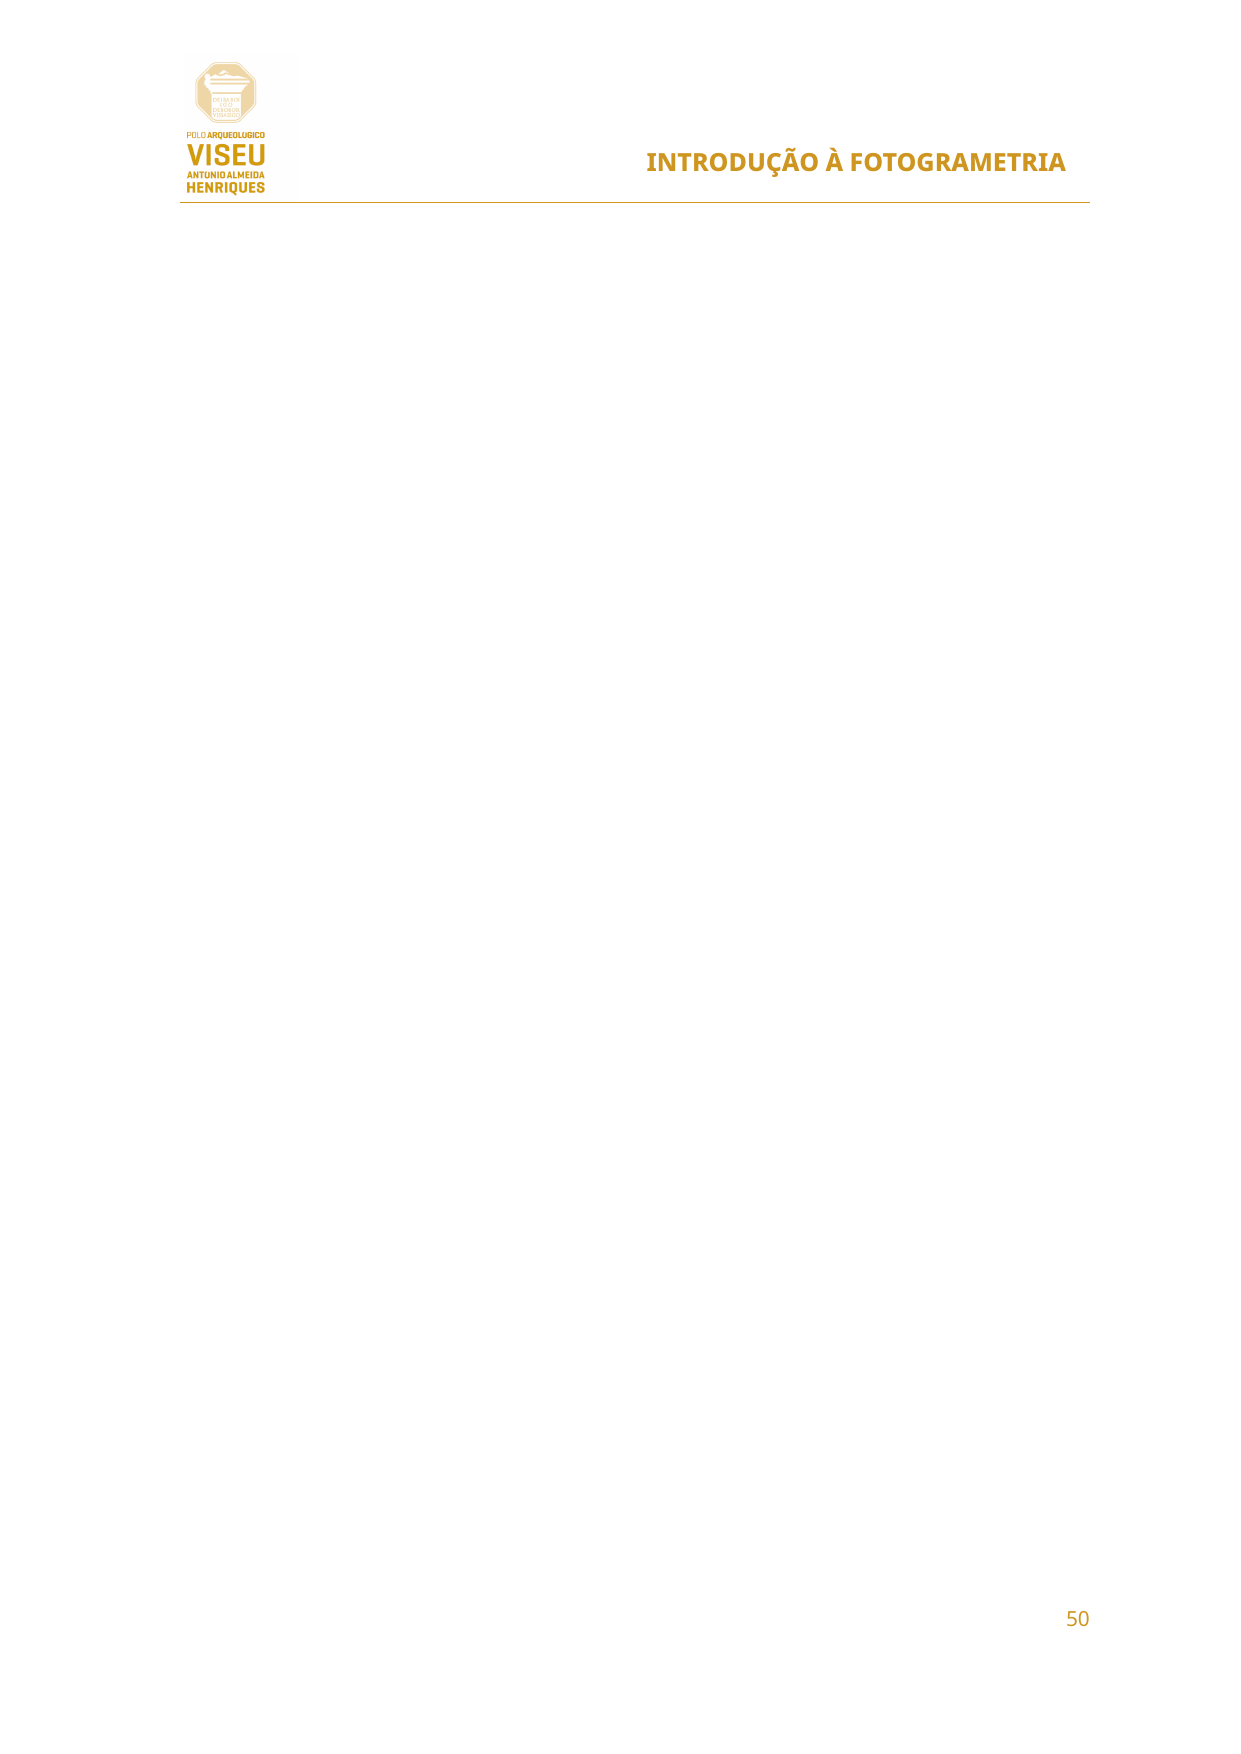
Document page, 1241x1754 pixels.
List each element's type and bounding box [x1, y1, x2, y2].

picture [184, 54, 300, 202]
